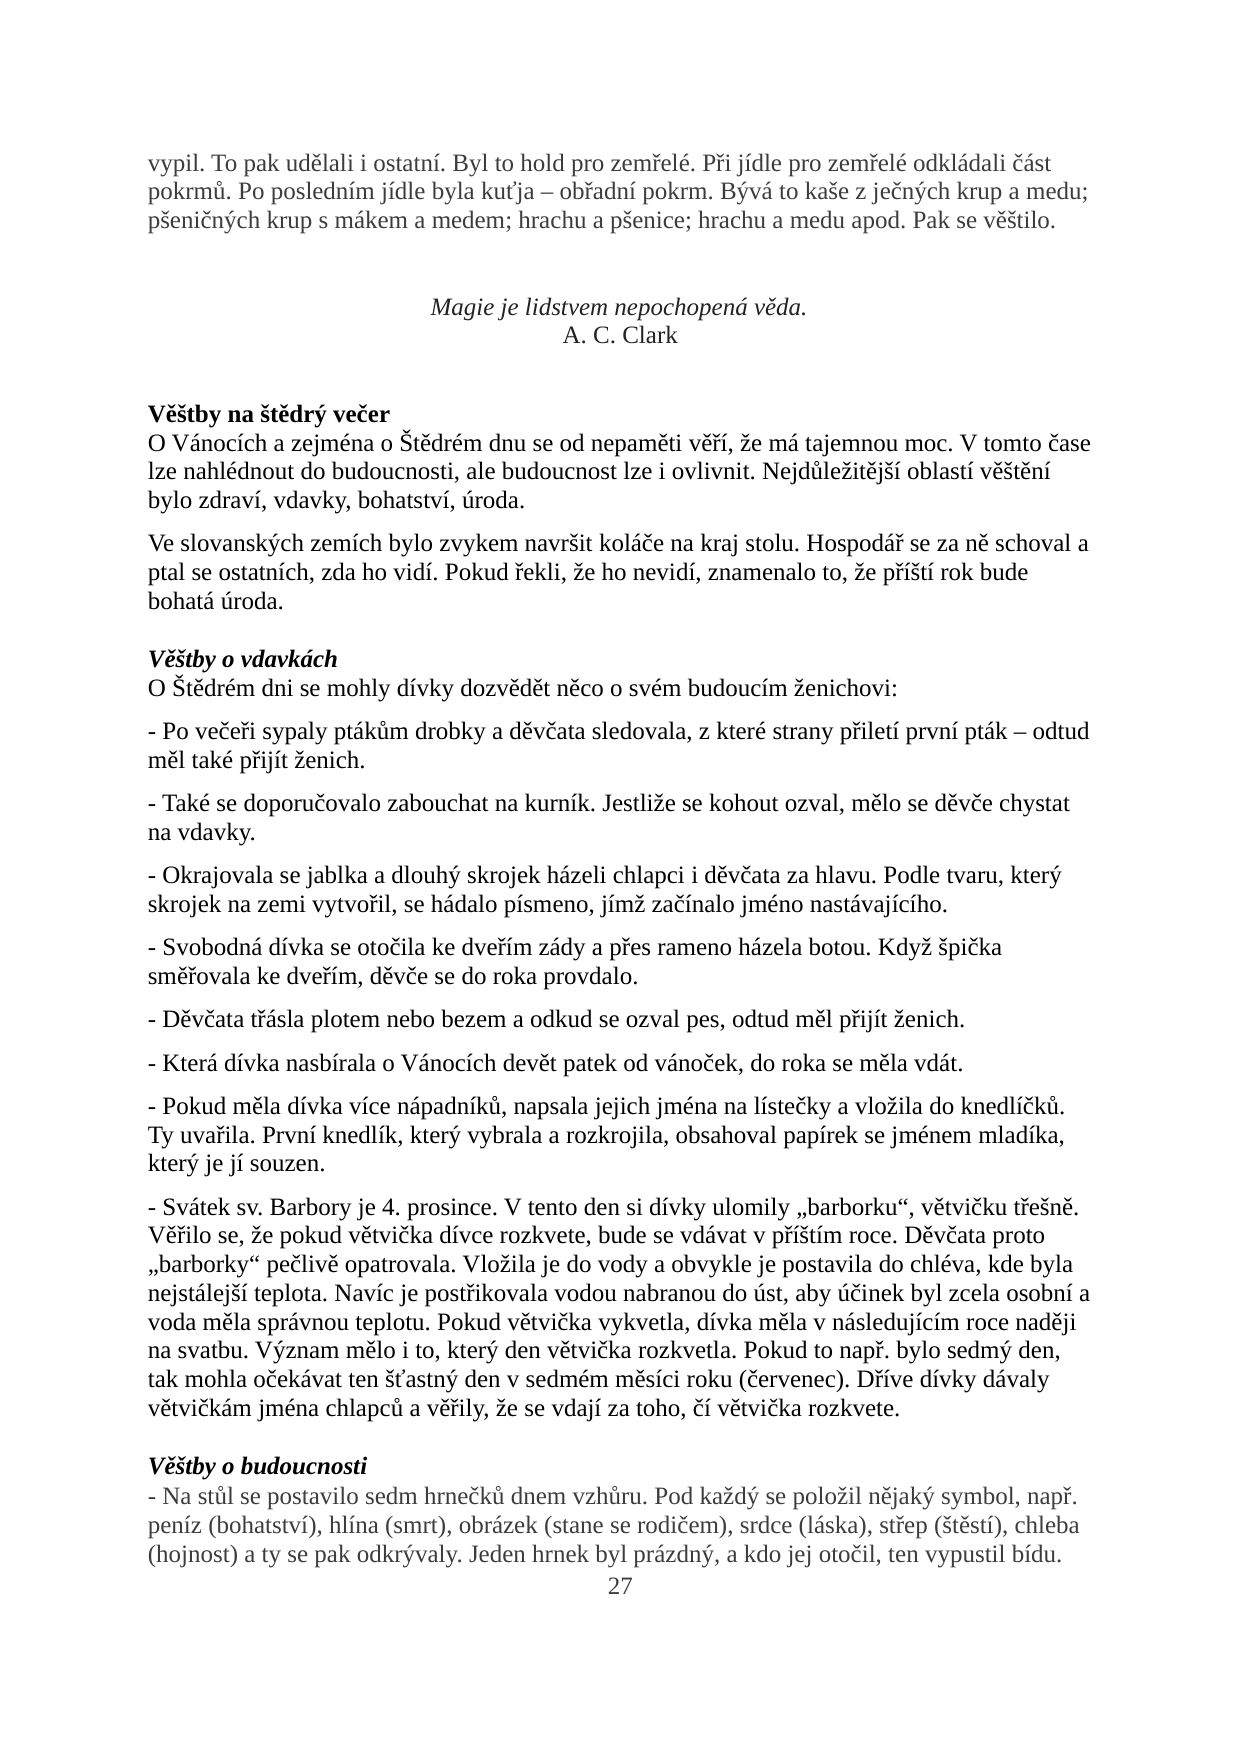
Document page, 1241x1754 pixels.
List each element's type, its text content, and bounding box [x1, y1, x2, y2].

text - Která dívka nasbírala o Vánocích devět patek od vánoček, do roka se měla vdát. [148, 1048, 1093, 1076]
text - Také se doporučovalo zabouchat na kurník. Jestliže se kohout ozval, mělo se děvče chystat na vdavky. [148, 788, 1093, 846]
subtitle Věštby na štědrý večer [148, 399, 1093, 428]
text A. C. Clark [148, 321, 1093, 349]
text - Pokud měla dívka více nápadníků, napsala jejich jména na lístečky a vložila do knedlíčků. Ty uvařila. První knedlík, který vybrala a rozkrojila, obsahoval papírek se jménem mladíka, který je jí souzen. [148, 1091, 1093, 1177]
text O Štědrém dni se mohly dívky dozvědět něco o svém budoucím ženichovi: [148, 673, 1093, 701]
text - Děvčata třásla plotem nebo bezem a odkud se ozval pes, odtud měl přijít ženich. [148, 1004, 1093, 1033]
text - Po večeři sypaly ptákům drobky a děvčata sledovala, z které strany přiletí první pták – odtud měl také přijít ženich. [148, 716, 1093, 773]
text O Vánocích a zejména o Štědrém dnu se od nepaměti věří, že má tajemnou moc. V tomto čase lze nahlédnout do budoucnosti, ale budoucnost lze i ovlivnit. Nejdůležitější oblastí věštění bylo zdraví, vdavky, bohatství, úroda. [148, 428, 1093, 514]
subtitle Věštby o vdavkách [148, 644, 1093, 673]
text Ve slovanských zemích bylo zvykem navršit koláče na kraj stolu. Hospodář se za ně schoval a ptal se ostatních, zda ho vidí. Pokud řekli, že ho nevidí, znamenalo to, že příští rok bude bohatá úroda. [148, 528, 1093, 615]
subtitle Věštby o budoucnosti [148, 1451, 1093, 1480]
text 28 [148, 1571, 1093, 1600]
text vypil. To pak udělali i ostatní. Byl to hold pro zemřelé. Při jídle pro zemřelé odkládali část pokrmů. Po posledním jídle byla kuťja – obřadní pokrm. Bývá to kaše z ječných krup a medu; pšeničných krup s mákem a medem; hrachu a pšenice; hrachu a medu apod. Pak se věštilo. [148, 148, 1093, 234]
text - Okrajovala se jablka a dlouhý skrojek házeli chlapci i děvčata za hlavu. Podle tvaru, který skrojek na zemi vytvořil, se hádalo písmeno, jímž začínalo jméno nastávajícího. [148, 860, 1093, 918]
text - Svobodná dívka se otočila ke dveřím zády a přes rameno házela botou. Když špička směřovala ke dveřím, děvče se do roka provdalo. [148, 932, 1093, 990]
text - Na stůl se postavilo sedm hrnečků dnem vzhůru. Pod každý se položil nějaký symbol, např. peníz (bohatství), hlína (smrt), obrázek (stane se rodičem), srdce (láska), střep (štěstí), chleba (hojnost) a ty se pak odkrývaly. Jeden hrnek byl prázdný, a kdo jej otočil, ten vypustil bídu. [148, 1481, 1093, 1568]
text - Svátek sv. Barbory je 4. prosince. V tento den si dívky ulomily „barborku“, větvičku třešně. Věřilo se, že pokud větvička dívce rozkvete, bude se vdávat v příštím roce. Děvčata proto „barborky“ pečlivě opatrovala. Vložila je do vody a obvykle je postavila do chléva, kde byla nejstálejší teplota. Navíc je postřikovala vodou nabranou do úst, aby účinek byl zcela osobní a voda měla správnou teplotu. Pokud větvička vykvetla, dívka měla v následujícím roce naději na svatbu. Význam mělo i to, který den větvička rozkvetla. Pokud to např. bylo sedmý den, tak mohla očekávat ten šťastný den v sedmém měsíci roku (červenec). Dříve dívky dávaly větvičkám jména chlapců a věřily, že se vdají za toho, čí větvička rozkvete. [148, 1192, 1093, 1422]
text Magie je lidstvem nepochopená věda. [148, 292, 1093, 321]
